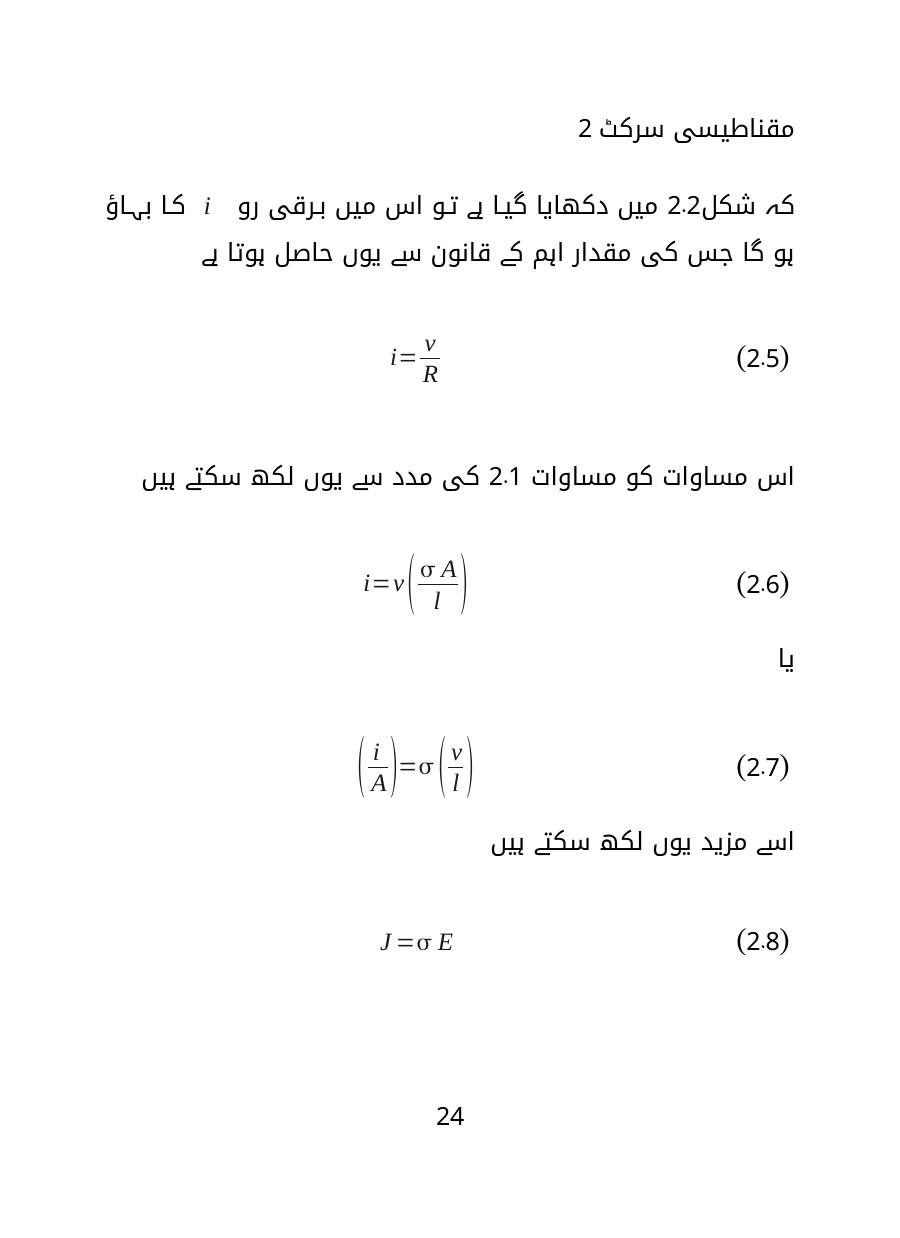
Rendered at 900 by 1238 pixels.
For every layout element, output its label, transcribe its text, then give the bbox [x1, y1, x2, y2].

table_header [105, 730, 718, 818]
table_header [105, 324, 718, 407]
text اگر اس سلاخ کے سروں پر برقی دباؤ ڈالی جائے جیسا کہ شکل2.2 میں دکھایا گیا ہے تو اس میں برقی رو کا بہاؤ ہو گا جس کی مقدار اہم کے قانون سے یوں حاصل ہوتا ہے [105, 182, 795, 277]
text اسے مزید یوں لکھ سکتے ہیں [105, 818, 795, 866]
table_header (2.8) [718, 913, 795, 984]
table_header [105, 547, 718, 636]
table_header (2.5) [718, 324, 795, 407]
table_header (2.6) [718, 547, 795, 636]
text یا [105, 636, 795, 683]
table_header (2.7) [718, 730, 795, 818]
table_header [105, 913, 718, 984]
text اس مساوات کو مساوات 2.1 کی مدد سے یوں لکھ سکتے ہیں [105, 453, 795, 501]
